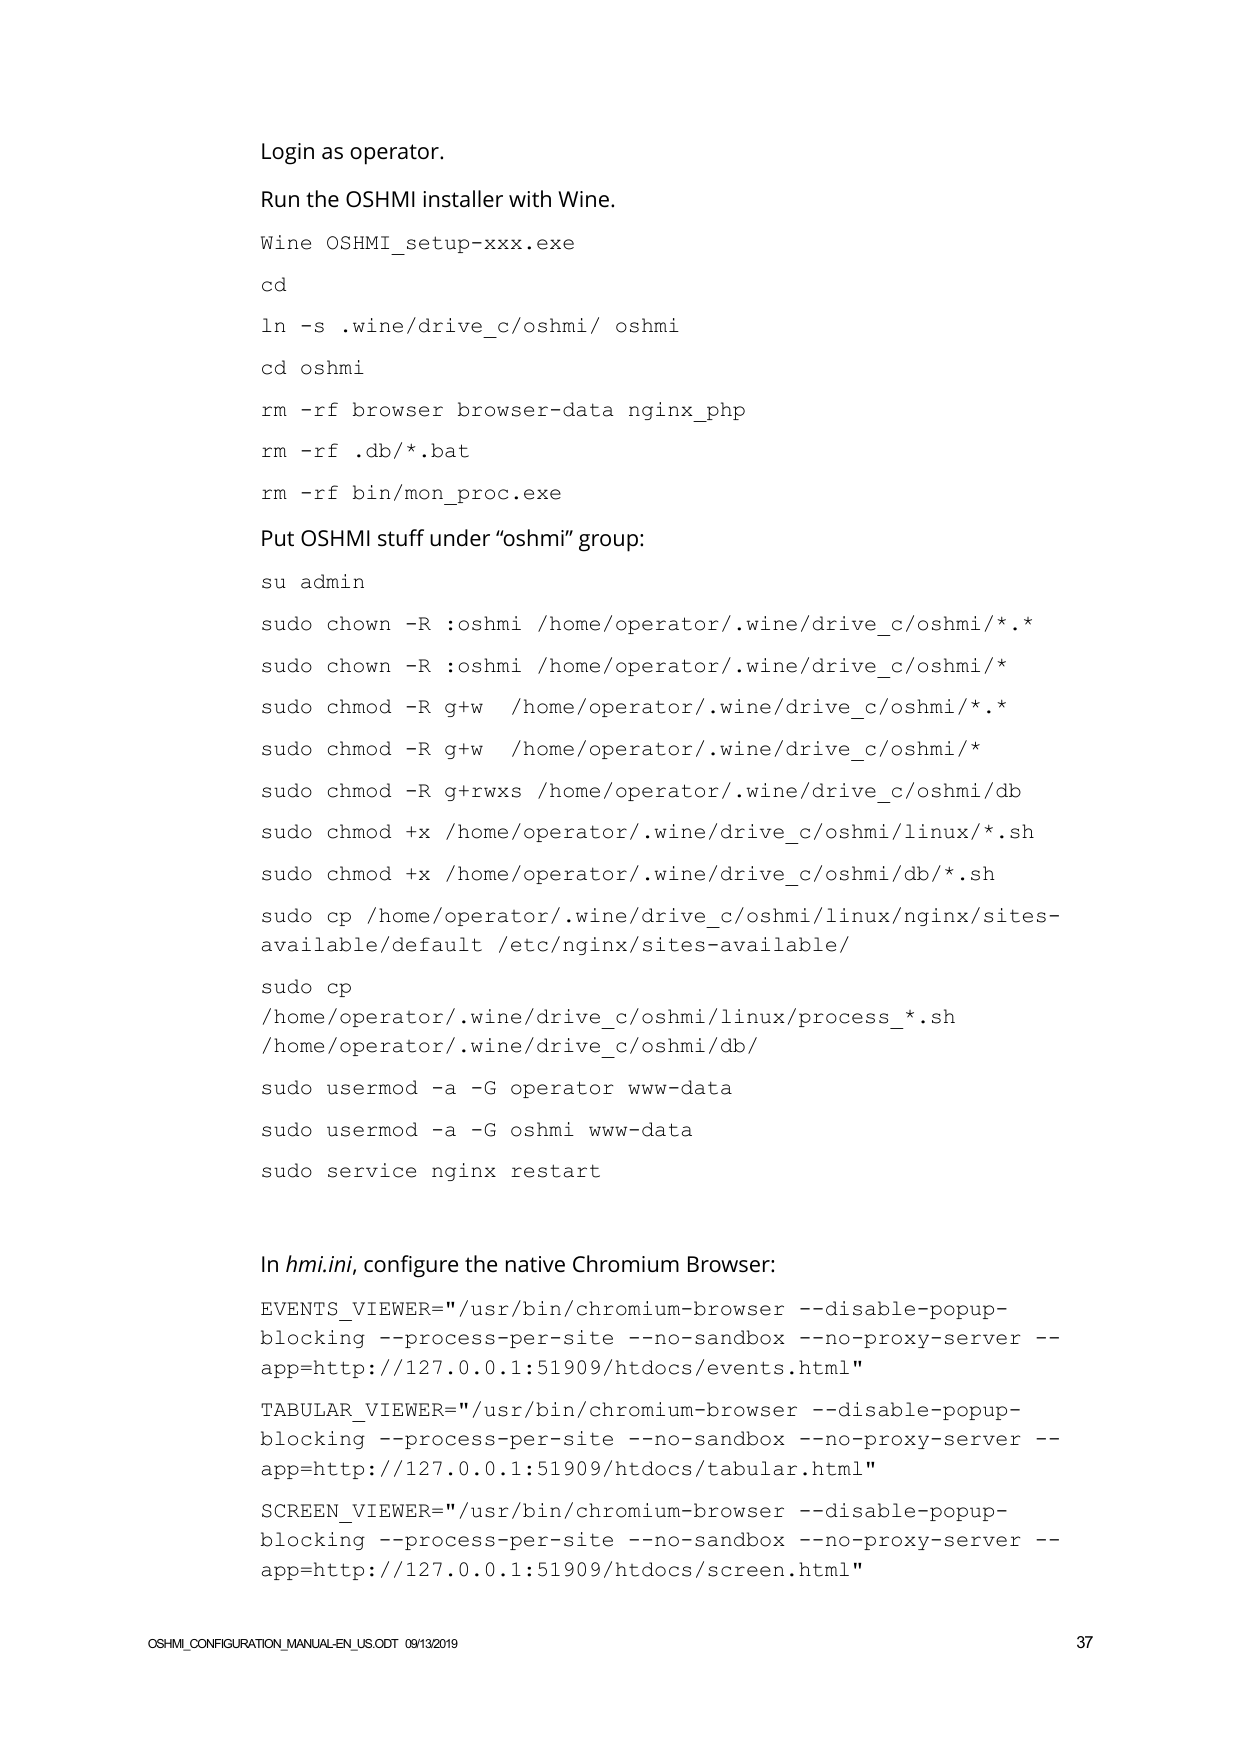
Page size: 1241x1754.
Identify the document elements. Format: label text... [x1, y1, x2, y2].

text Run the OSHMI installer with Wine. [260, 183, 1093, 213]
text sudo chown -R :oshmi /home/operator/.wine/drive_c/oshmi/* [260, 654, 1093, 679]
text Login as operator. [260, 136, 1093, 166]
text sudo chmod +x /home/operator/.wine/drive_c/oshmi/db/*.sh [260, 862, 1093, 887]
text sudo chown -R :oshmi /home/operator/.wine/drive_c/oshmi/*.* [260, 612, 1093, 637]
text rm -rf browser browser-data nginx_php [260, 398, 1093, 423]
text In hmi.ini, configure the native Chromium Browser: [260, 1249, 1093, 1279]
text sudo cp /home/operator/.wine/drive_c/oshmi/linux/process_*.sh /home/operator/.wine/drive_c/oshmi/db/ [260, 975, 1093, 1059]
text su admin [260, 571, 1093, 595]
text Put OSHMI stuff under “oshmi” group: [260, 523, 1093, 553]
text cd [260, 273, 1093, 298]
text sudo chmod +x /home/operator/.wine/drive_c/oshmi/linux/*.sh [260, 821, 1093, 845]
text sudo usermod -a -G oshmi www-data [260, 1118, 1093, 1143]
text sudo cp /home/operator/.wine/drive_c/oshmi/linux/nginx/sites-available/default /etc/nginx/sites-available/ [260, 904, 1093, 958]
text sudo service nginx restart [260, 1160, 1093, 1184]
text sudo chmod -R g+rwxs /home/operator/.wine/drive_c/oshmi/db [260, 779, 1093, 804]
text sudo chmod -R g+w /home/operator/.wine/drive_c/oshmi/* [260, 737, 1093, 762]
text Wine OSHMI_setup-xxx.exe [260, 231, 1093, 256]
text ln -s .wine/drive_c/oshmi/ oshmi [260, 314, 1093, 339]
text rm -rf bin/mon_proc.exe [260, 481, 1093, 506]
text sudo chmod -R g+w /home/operator/.wine/drive_c/oshmi/*.* [260, 696, 1093, 720]
text rm -rf .db/*.bat [260, 439, 1093, 464]
text sudo usermod -a -G operator www-data [260, 1076, 1093, 1101]
text EVENTS_VIEWER="/usr/bin/chromium-browser --disable-popup-blocking --process-per-site --no-sandbox --no-proxy-server --app=http://127.0.0.1:51909/htdocs/events.html" [260, 1297, 1093, 1381]
text TABULAR_VIEWER="/usr/bin/chromium-browser --disable-popup-blocking --process-per-site --no-sandbox --no-proxy-server --app=http://127.0.0.1:51909/htdocs/tabular.html" [260, 1398, 1093, 1482]
text cd oshmi [260, 356, 1093, 381]
text SCREEN_VIEWER="/usr/bin/chromium-browser --disable-popup-blocking --process-per-site --no-sandbox --no-proxy-server --app=http://127.0.0.1:51909/htdocs/screen.html" [260, 1499, 1093, 1583]
